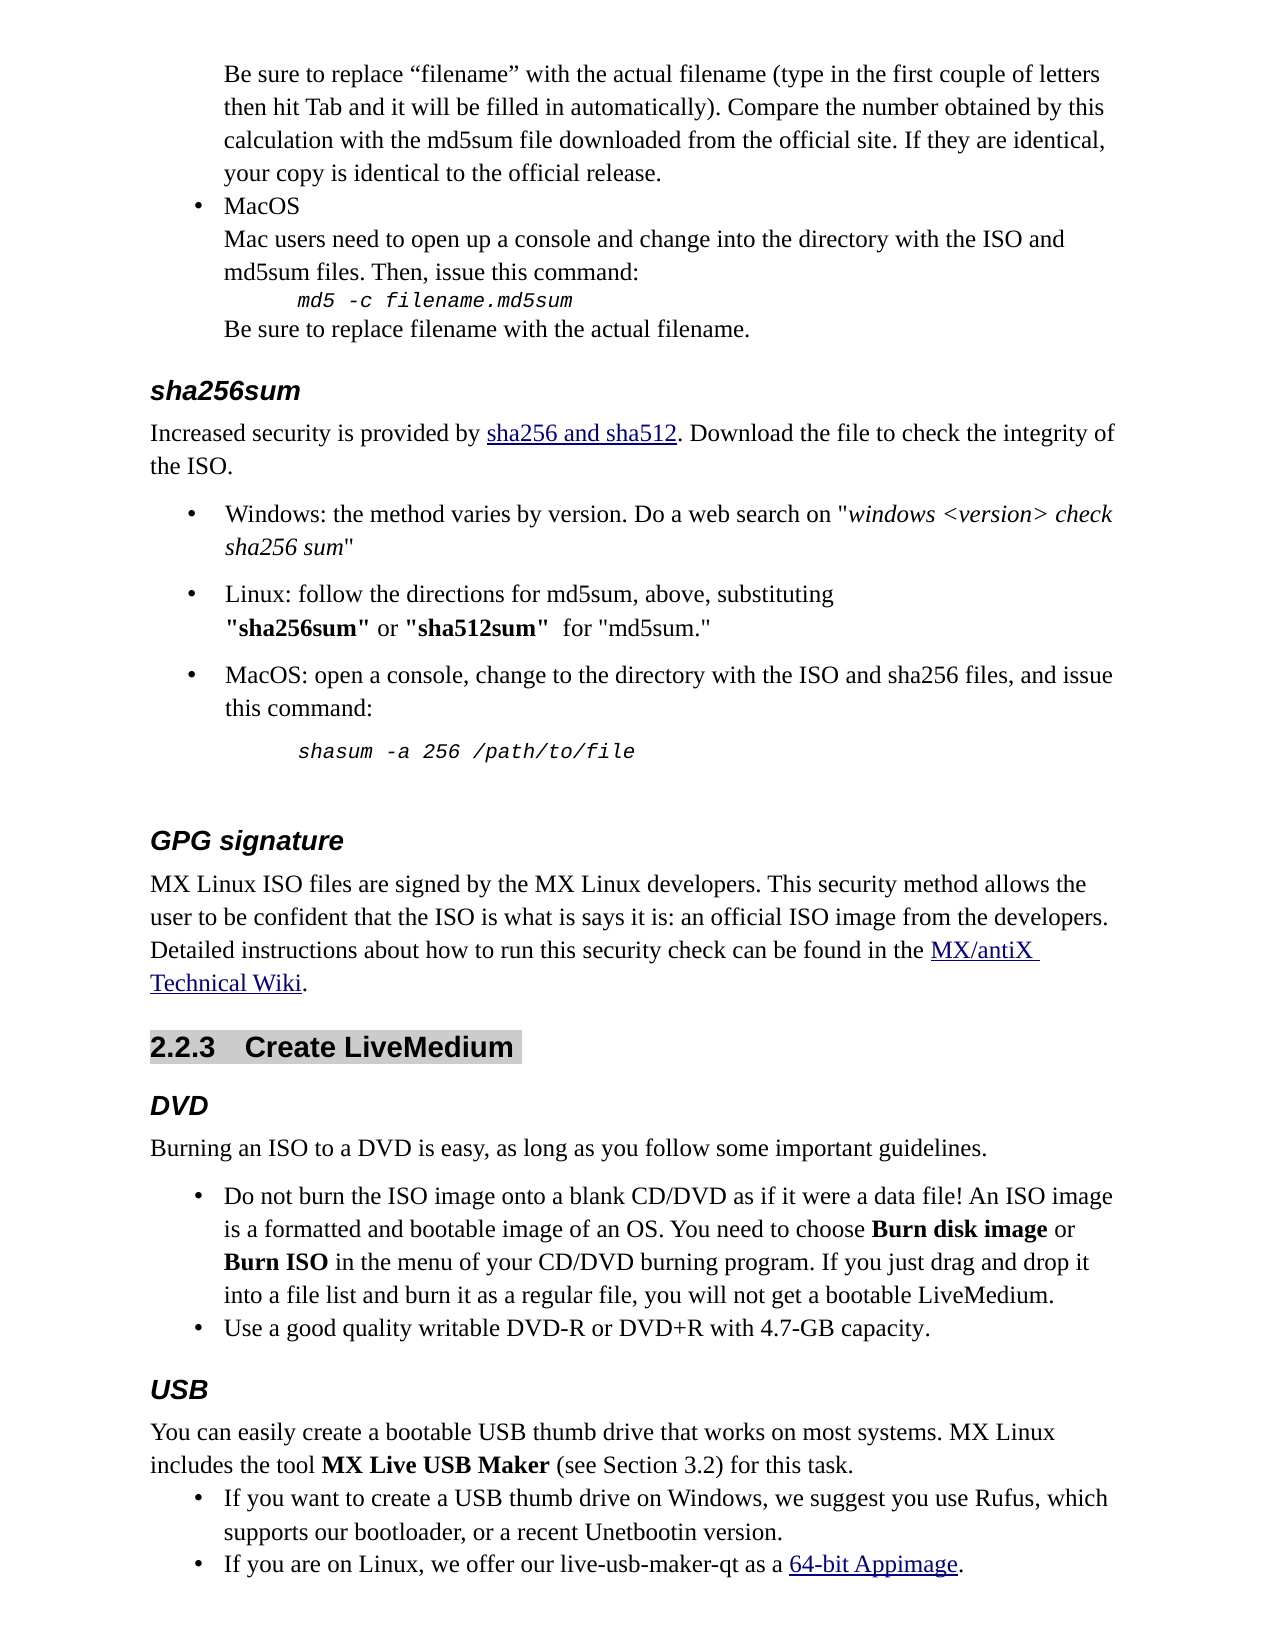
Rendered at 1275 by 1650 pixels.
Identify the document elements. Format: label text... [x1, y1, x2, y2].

text Burning an ISO to a DVD is easy, as long as you follow some important guidelines. [150, 1133, 1125, 1162]
list Mac users need to open up a console and change into the directory with the ISO and md5sum files. Then, issue this command: [194, 224, 1125, 286]
list Windows: the method varies by version. Do a web search on "windows <version> check sha256 sum" [187, 499, 1125, 561]
list Be sure to replace “filename” with the actual filename (type in the first couple of letters then hit Tab and it will be filled in automatically). Compare the number obtained by this calculation with the md5sum file downloaded from the official site. If they are identical, your copy is identical to the official release. [194, 59, 1125, 187]
list md5 -c filename.md5sum [268, 290, 1125, 314]
list Use a good quality writable DVD-R or DVD+R with 4.7-GB capacity. [194, 1313, 1125, 1342]
subtitle 2.2.3 Create LiveMedium [522, 1030, 1125, 1064]
list If you want to create a USB thumb drive on Windows, we suggest you use Rufus, which supports our bootloader, or a recent Unetbootin version. [194, 1483, 1125, 1545]
subtitle GPG signature [150, 824, 1125, 856]
list MacOS: open a console, change to the directory with the ISO and sha256 files, and issue this command: [187, 660, 1125, 722]
subtitle DVD [150, 1089, 1125, 1121]
text MX Linux ISO files are signed by the MX Linux developers. This security method allows the user to be confident that the ISO is what is says it is: an official ISO image from the developers. Detailed instructions about how to run this security check can be found in the MX/antiX Technical Wiki. [150, 869, 1125, 997]
text shasum -a 256 /path/to/file [150, 741, 1125, 764]
subtitle USB [150, 1373, 1125, 1405]
list Do not burn the ISO image onto a blank CD/DVD as if it were a data file! An ISO image is a formatted and bootable image of an OS. You need to choose Burn disk image or Burn ISO in the menu of your CD/DVD burning program. If you just drag and drop it into a file list and burn it as a regular file, you will not get a bootable LiveMedium. [194, 1181, 1125, 1309]
subtitle sha256sum [150, 374, 1125, 406]
list Be sure to replace filename with the actual filename. [194, 314, 1125, 343]
text You can easily create a bootable USB thumb drive that works on most systems. MX Linux includes the tool MX Live USB Maker (see Section 3.2) for this task. [150, 1417, 1125, 1479]
text Increased security is provided by sha256 and sha512. Download the file to check the integrity of the ISO. [150, 418, 1125, 480]
list MacOS [194, 191, 1125, 220]
list Linux: follow the directions for md5sum, above, substituting "sha256sum" or "sha512sum" for "md5sum." [187, 579, 1125, 641]
list If you are on Linux, we offer our live-usb-maker-qt as a 64-bit Appimage. [194, 1549, 1125, 1578]
